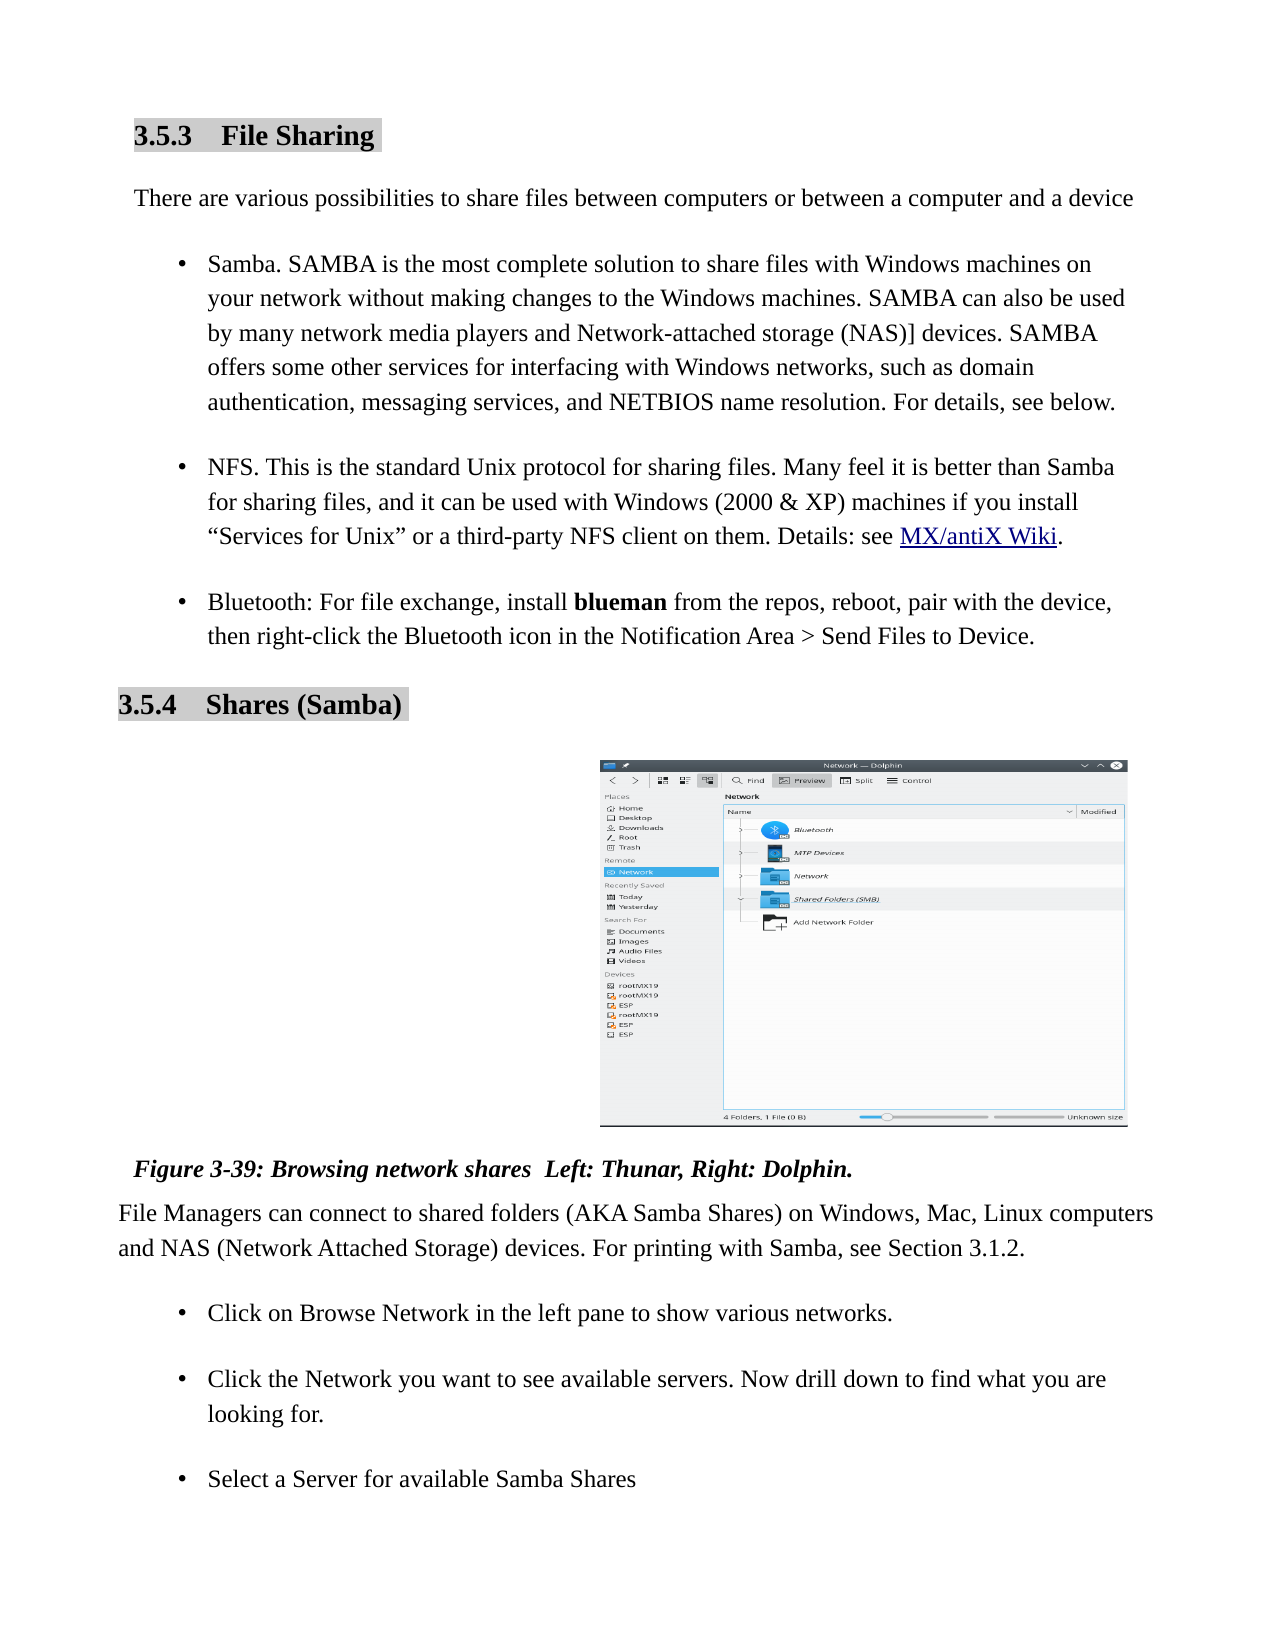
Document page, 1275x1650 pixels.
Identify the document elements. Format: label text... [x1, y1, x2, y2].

list Samba. SAMBA is the most complete solution to share files with Windows machines on your network without making changes to the Windows machines. SAMBA can also be used by many network media players and Network-attached storage (NAS)] devices. SAMBA offers some other services for interfacing with Windows networks, such as domain authentication, messaging services, and NETBIOS name resolution. For details, see below. [178, 249, 1141, 415]
list Bluetooth: For file exchange, install blueman from the repos, reboot, pair with the device, then right-click the Bluetooth icon in the Notification Area > Send Files to Device. [178, 587, 1141, 650]
text There are various possibilities to share files between computers or between a computer and a device [134, 183, 1141, 212]
text File Managers can connect to shared folders (AKA Samba Shares) on Windows, Mac, Linux computers and NAS (Network Attached Storage) devices. For printing with Samba, see Section 3.1.2. [118, 1198, 1157, 1261]
list NFS. This is the standard Unix protocol for sharing files. Many feel it is better than Samba for sharing files, and it can be used with Windows (2000 & XP) machines if you install “Services for Unix” or a third-party NFS client on them. Details: see MX/antiX Wiki. [178, 452, 1141, 550]
subtitle 3.5.3 File Sharing [382, 118, 1141, 152]
list Select a Server for available Samba Shares [178, 1464, 1141, 1493]
picture [600, 760, 1128, 1127]
list Click on Browse Network in the left pane to show various networks. [178, 1298, 1141, 1327]
list Click the Network you want to see available servers. Now drill down to find what you are looking for. [178, 1364, 1141, 1427]
text Figure 3-39: Browsing network shares Left: Thunar, Right: Dolphin. [133, 1154, 1142, 1183]
subtitle 3.5.4 Shares (Samba) [409, 687, 1138, 721]
